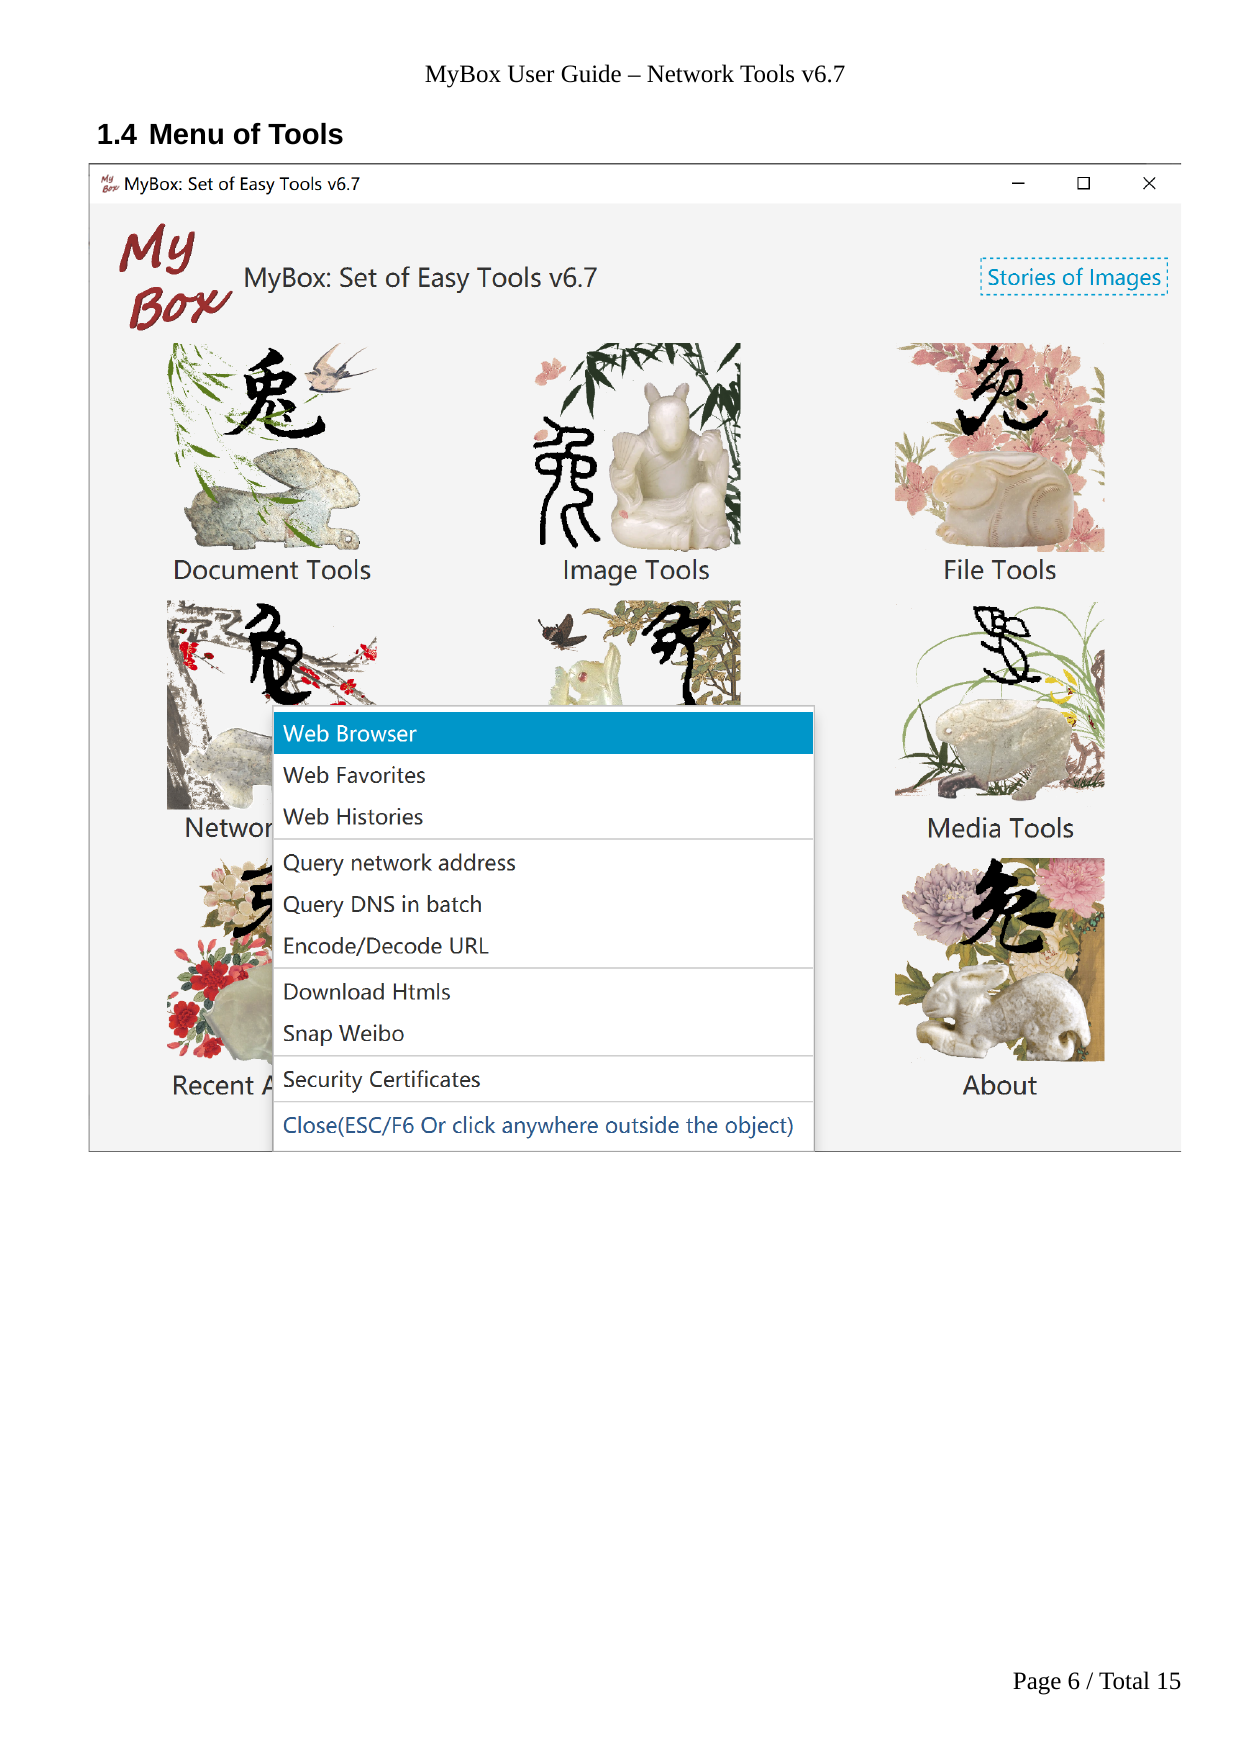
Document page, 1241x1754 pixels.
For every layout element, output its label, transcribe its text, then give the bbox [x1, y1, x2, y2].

picture [88, 163, 1182, 1152]
subtitle Menu of Tools [88, 117, 1181, 151]
